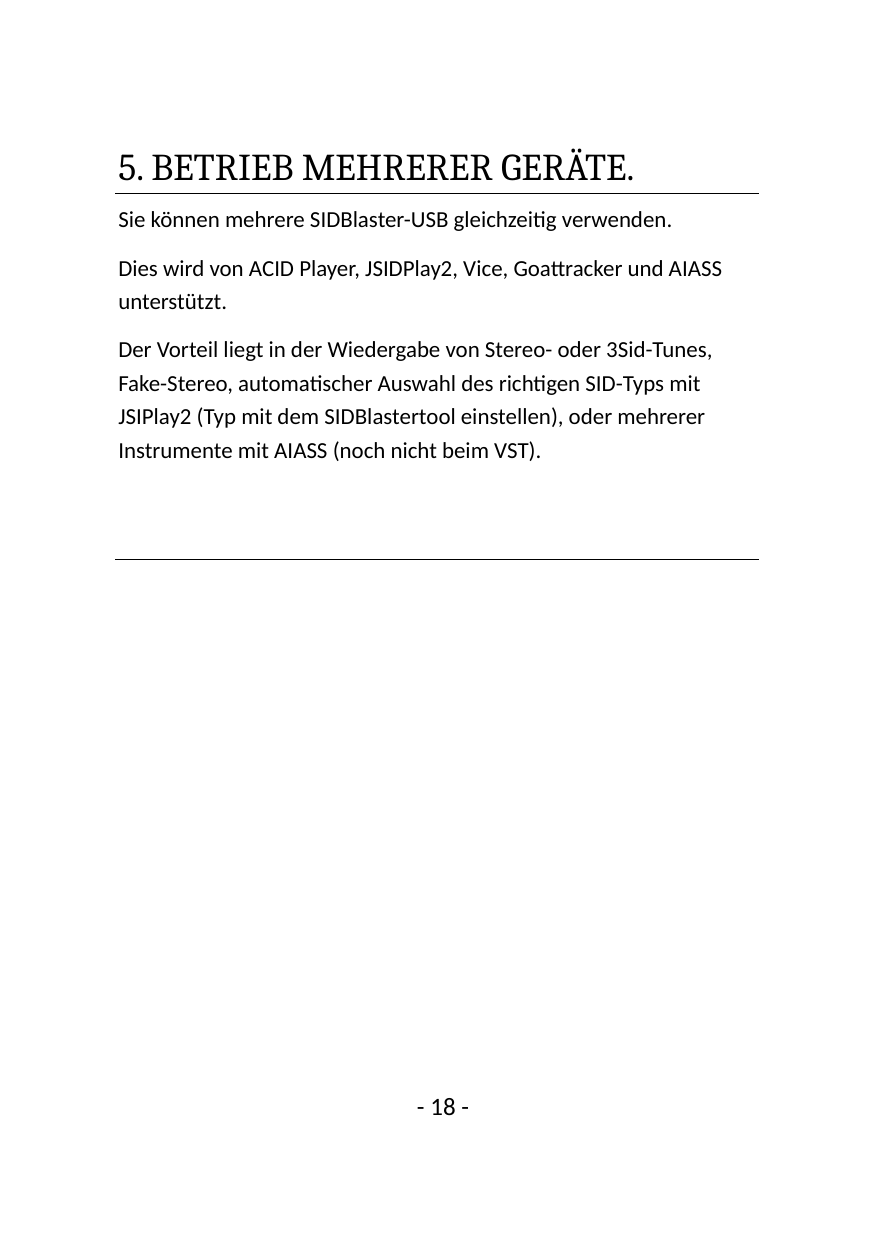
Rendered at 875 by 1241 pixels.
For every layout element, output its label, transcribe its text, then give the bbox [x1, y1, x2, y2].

text Dies wird von ACID Player, JSIDPlay2, Vice, Goattracker und AIASS unterstützt. [118, 254, 756, 315]
subtitle Betrieb mehrerer Geräte. [115, 143, 759, 193]
text Sie können mehrere SIDBlaster-USB gleichzeitig verwenden. [118, 206, 756, 234]
text Der Vorteil liegt in der Wiedergabe von Stereo- oder 3Sid-Tunes, Fake-Stereo, automatischer Auswahl des richtigen SID-Typs mit JSIPlay2 (Typ mit dem SIDBlastertool einstellen), oder mehrerer Instrumente mit AIASS (noch nicht beim VST). [118, 335, 756, 464]
